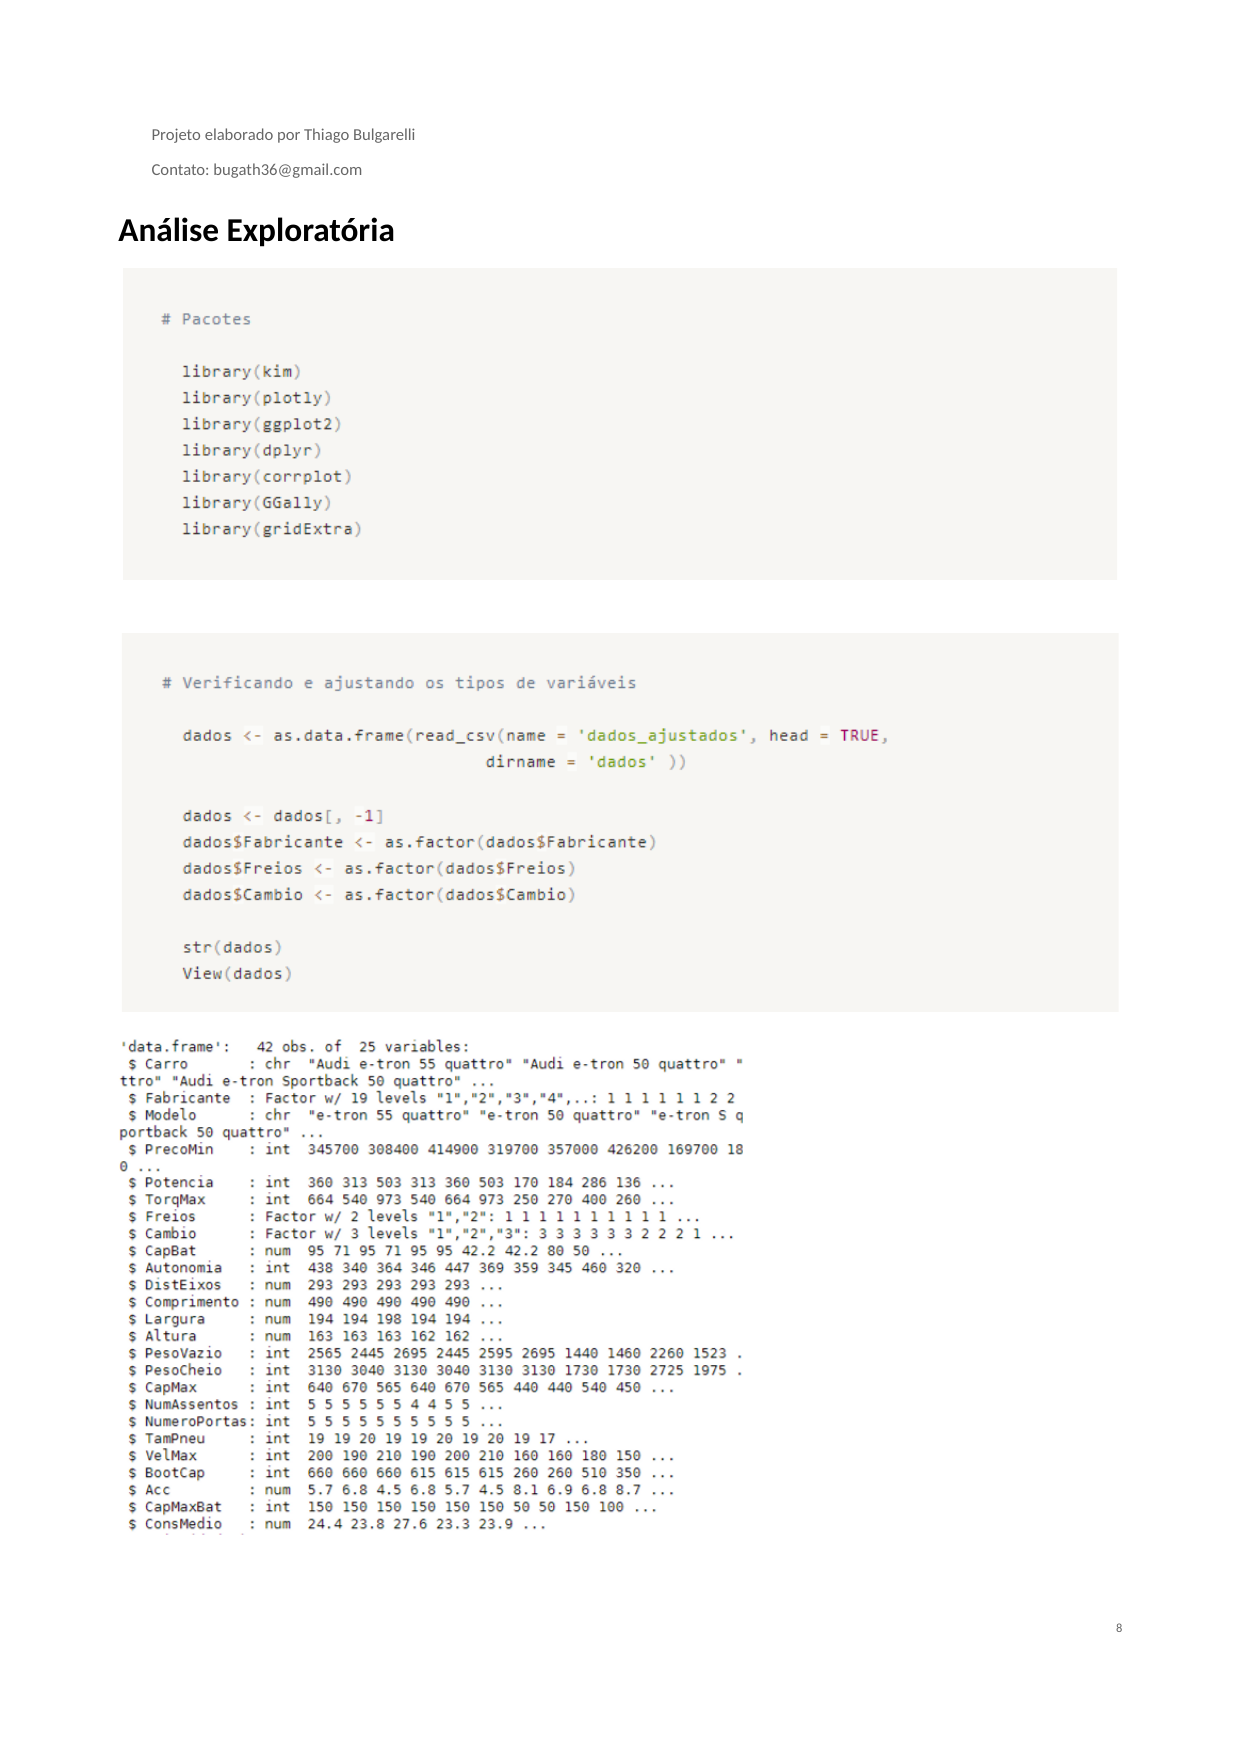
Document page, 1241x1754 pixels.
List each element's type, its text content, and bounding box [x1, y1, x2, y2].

picture [118, 1030, 772, 1539]
picture [123, 268, 1118, 580]
subtitle Análise Exploratória [118, 209, 1122, 250]
picture [121, 633, 1119, 1012]
